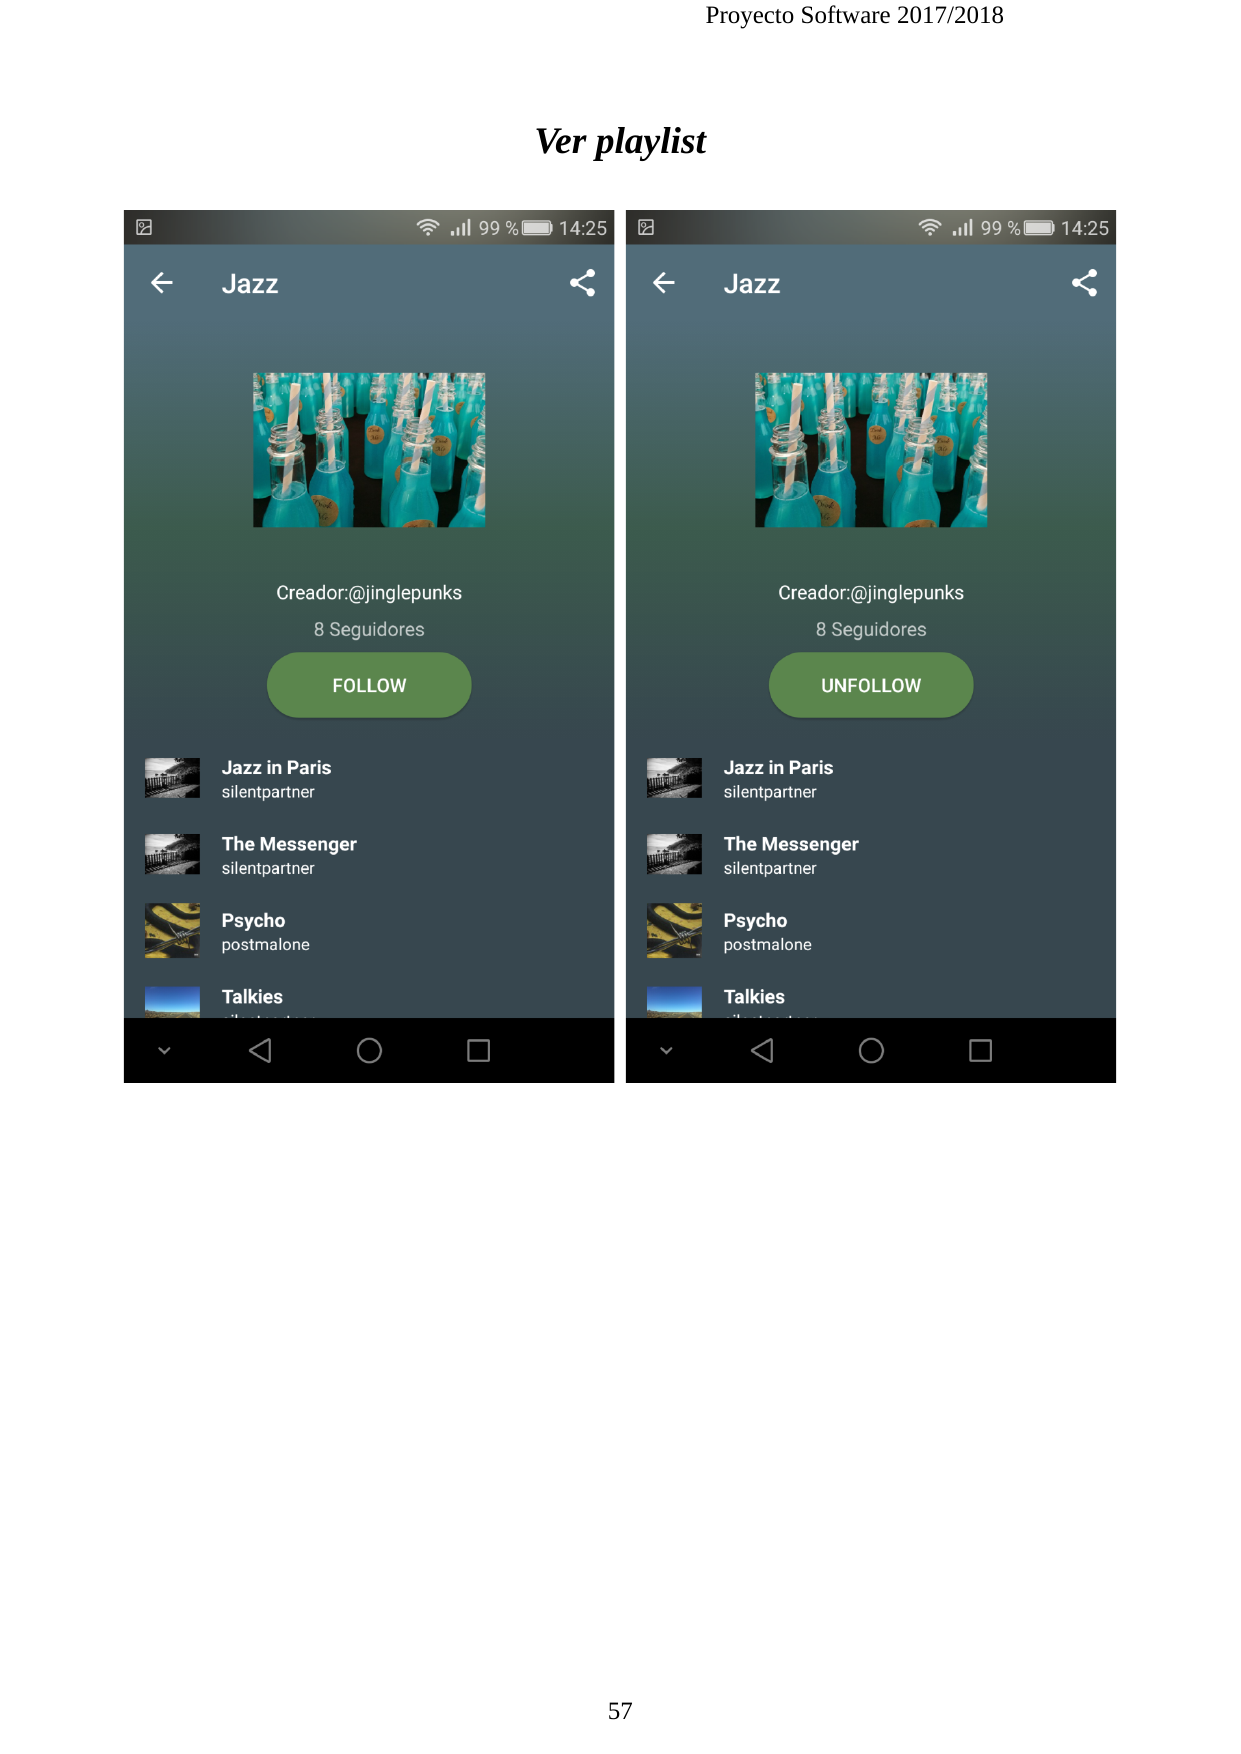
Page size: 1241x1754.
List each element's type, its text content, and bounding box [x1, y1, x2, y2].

subtitle Ver playlist [118, 118, 1122, 161]
table_header [620, 204, 1122, 1117]
picture [123, 210, 615, 1083]
picture [625, 210, 1117, 1083]
table_header [118, 204, 620, 1117]
